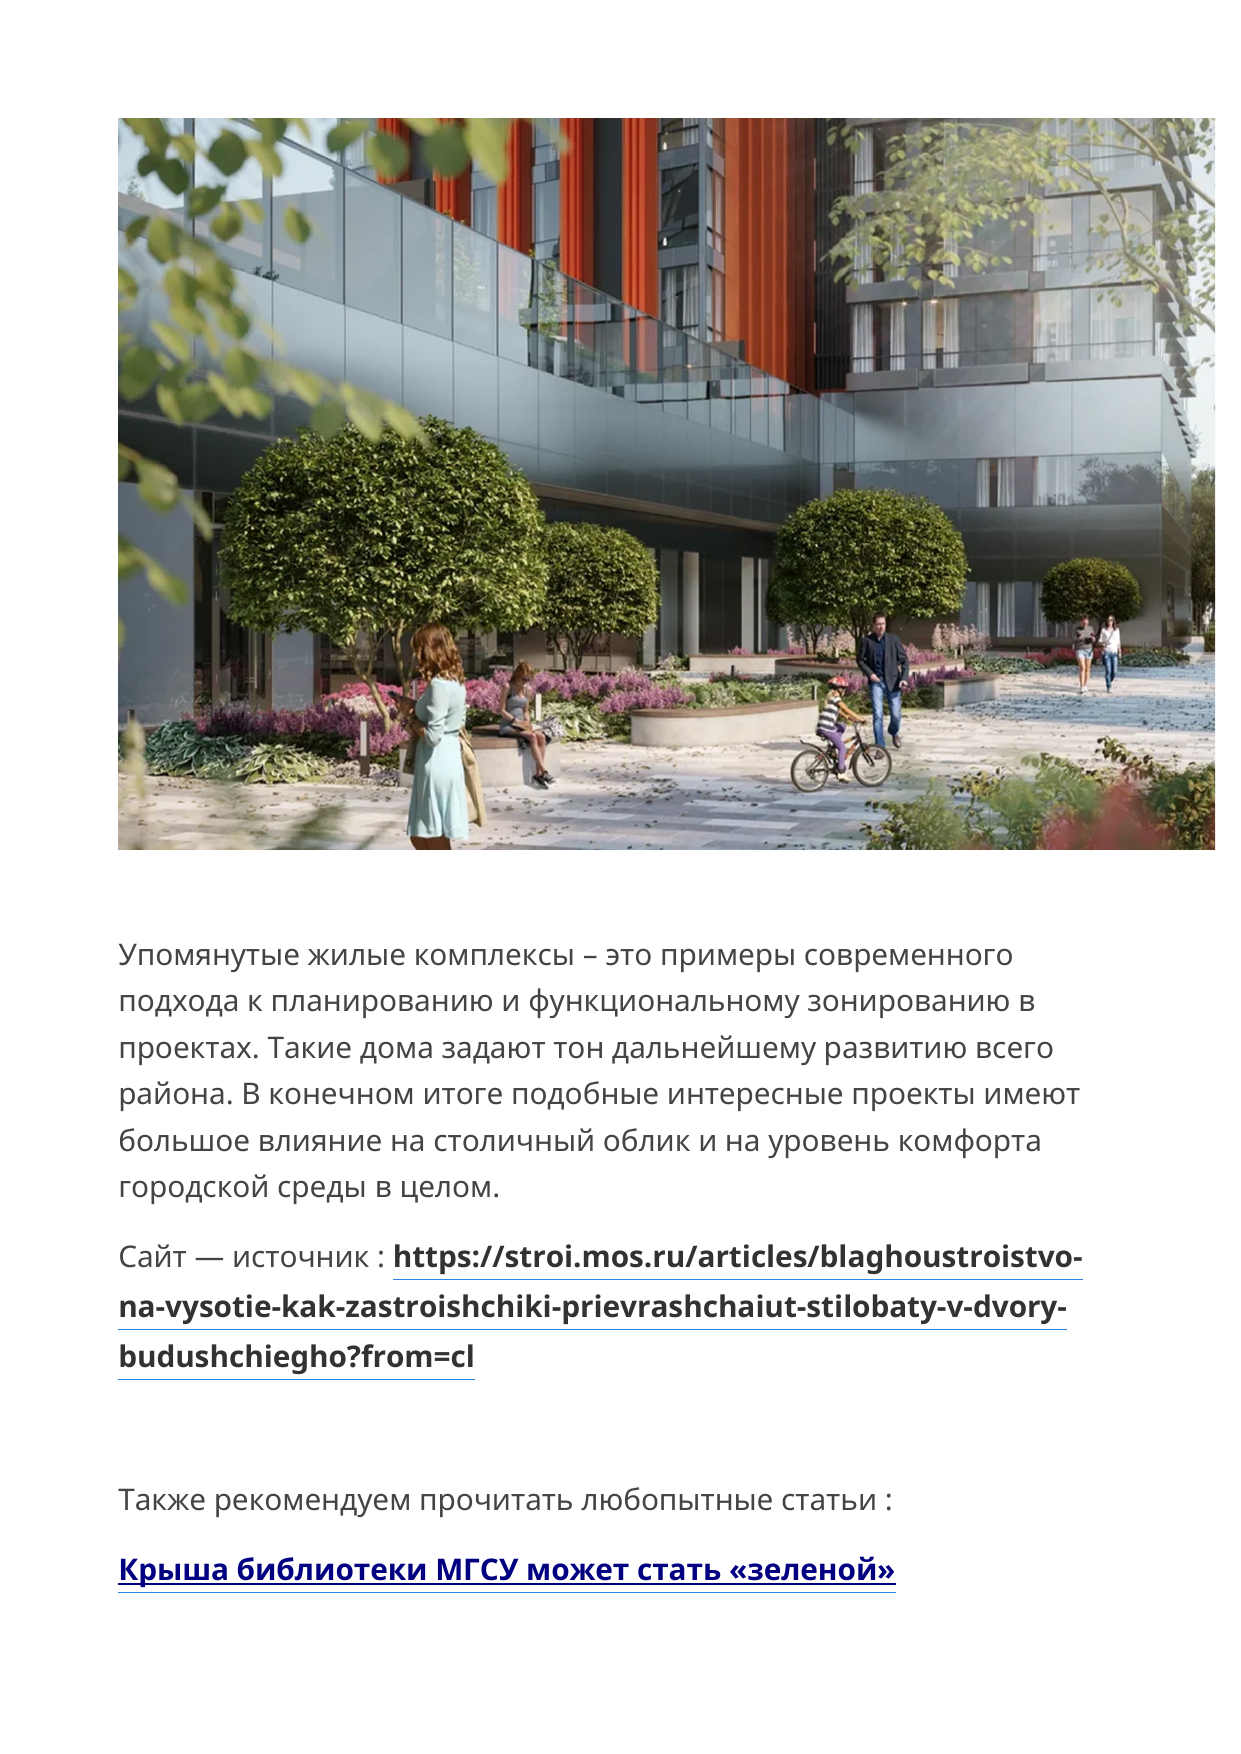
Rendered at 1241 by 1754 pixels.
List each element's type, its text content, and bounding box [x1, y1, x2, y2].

text Упомянутые жилые комплексы – это примеры современного подхода к планированию и функциональному зонированию в проектах. Такие дома задают тон дальнейшему развитию всего района. В конечном итоге подобные интересные проекты имеют большое влияние на столичный облик и на уровень комфорта городской среды в целом. [118, 933, 1122, 1206]
text Также рекомендуем прочитать любопытные статьи : [118, 1479, 1122, 1519]
text Сайт — источник : https://stroi.mos.ru/articles/blaghoustroistvo-na-vysotie-kak-zastroishchiki-prievrashchaiut-stilobaty-v-dvory-budushchiegho?from=cl [118, 1236, 1122, 1379]
text Крыша библиотеки МГСУ может стать «зеленой» [118, 1549, 1122, 1592]
picture [118, 118, 1216, 850]
